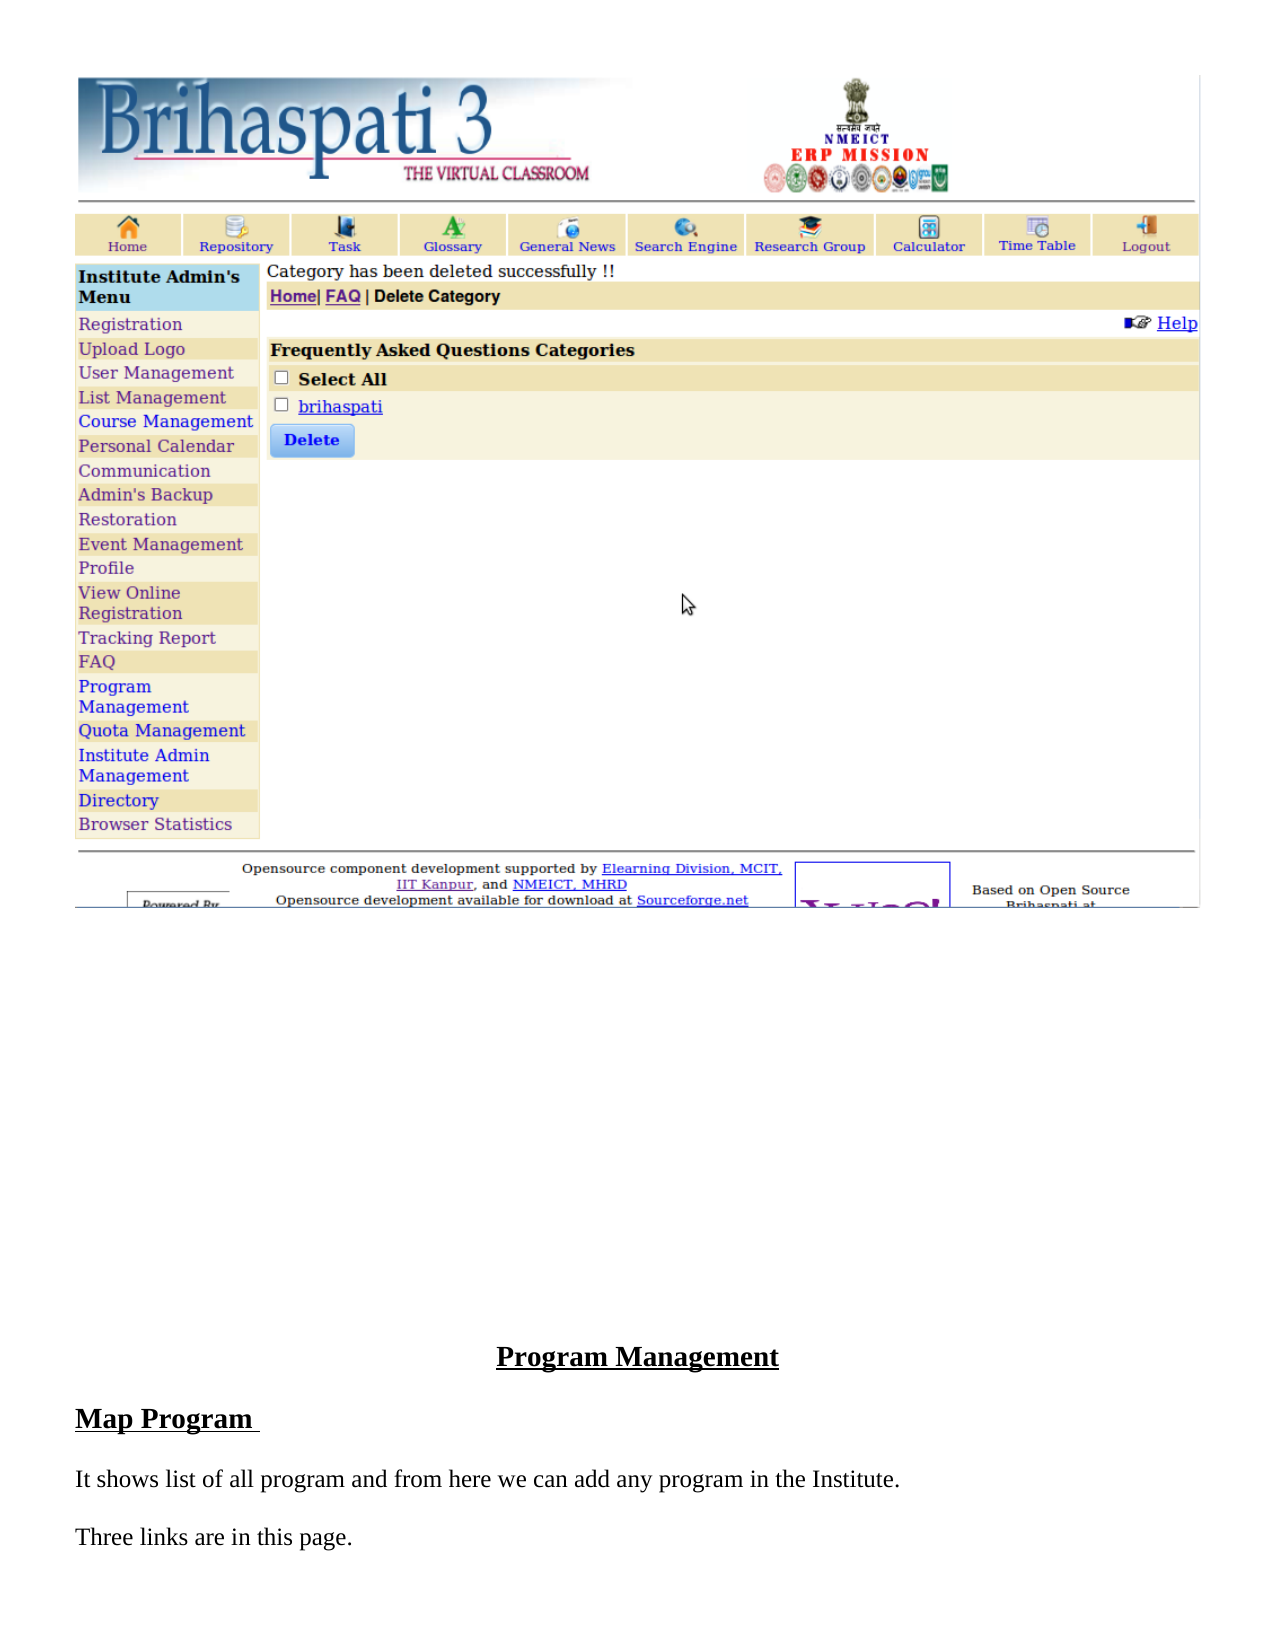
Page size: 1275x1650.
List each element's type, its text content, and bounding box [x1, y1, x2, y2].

text It shows list of all program and from here we can add any program in the Institute. [75, 1464, 1200, 1493]
text Three links are in this page. [75, 1522, 1200, 1551]
text Map Program [75, 1402, 1200, 1435]
subtitle Program Management [75, 1339, 1200, 1372]
picture [75, 75, 1200, 908]
